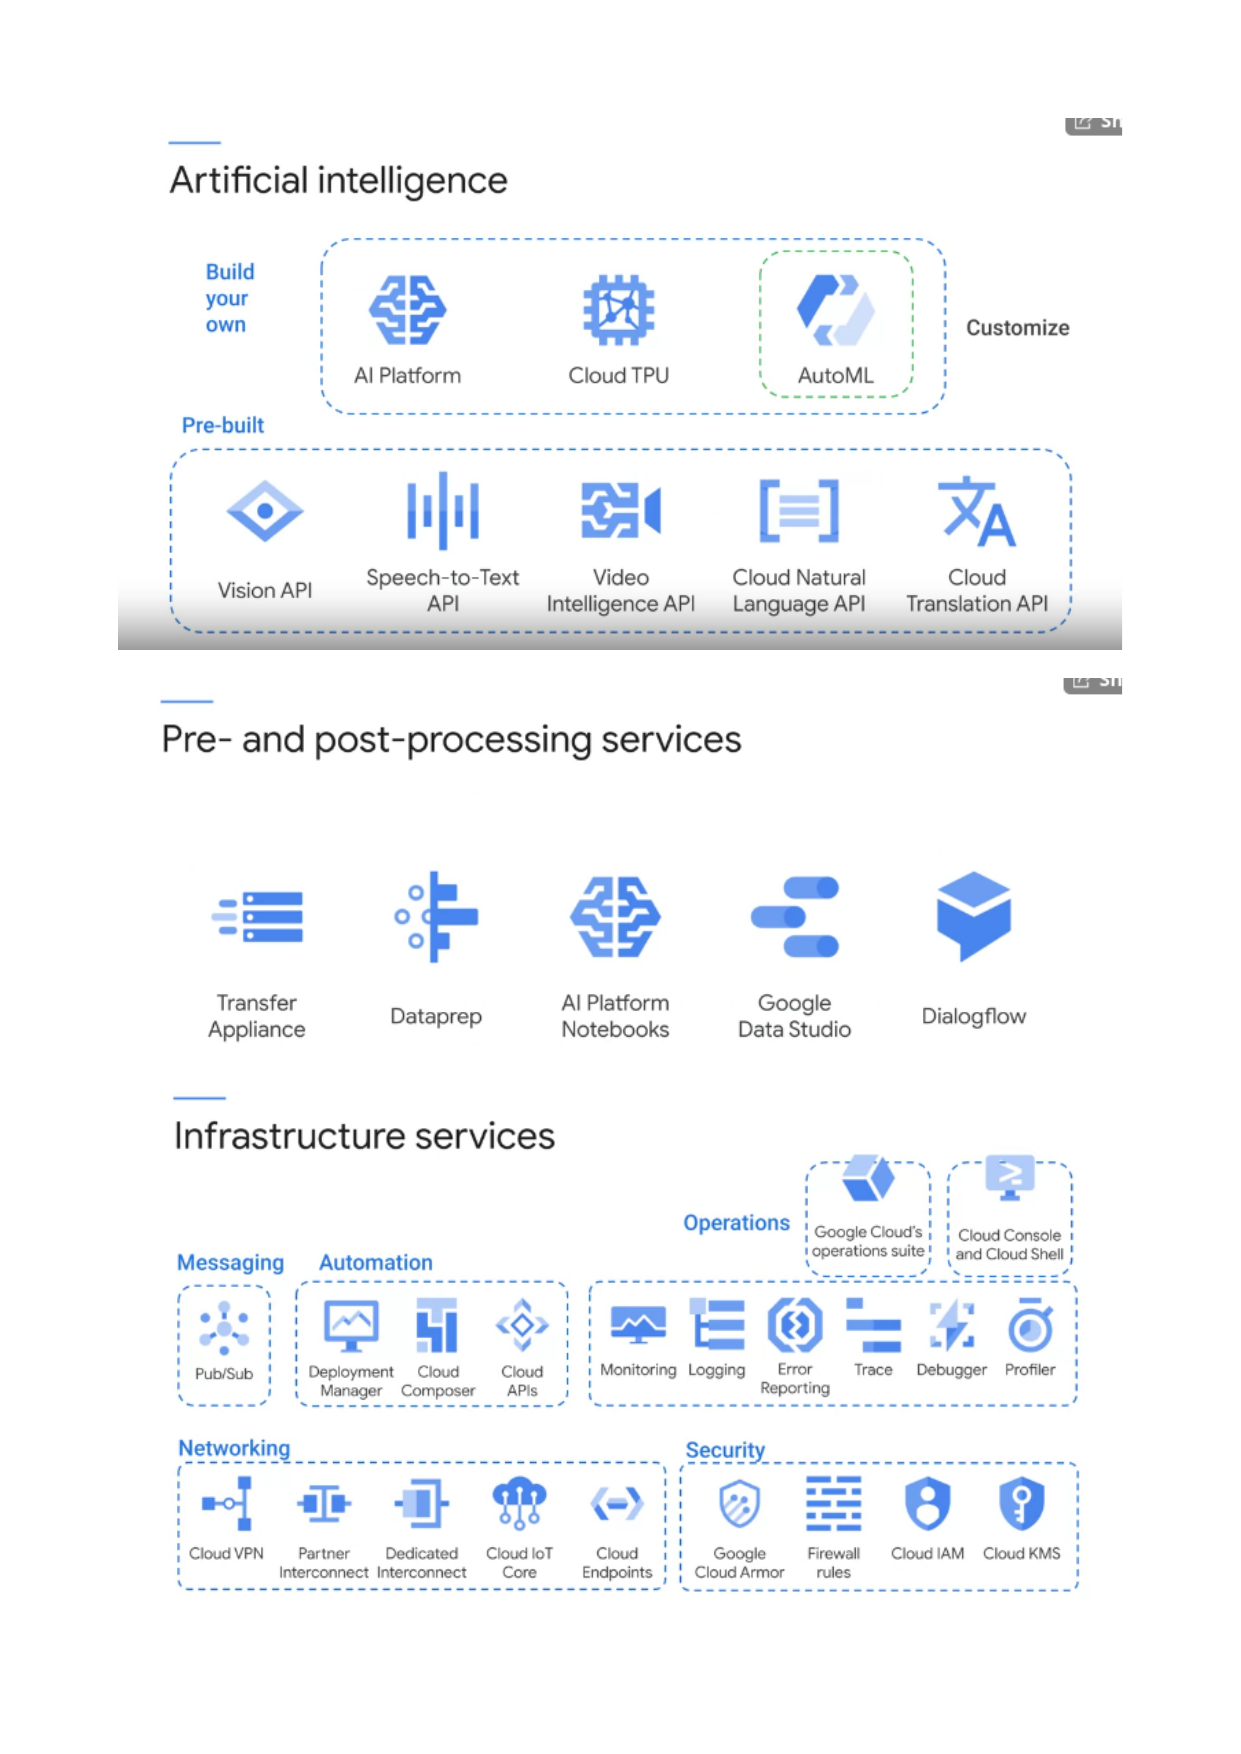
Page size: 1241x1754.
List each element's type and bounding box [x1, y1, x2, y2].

picture [118, 678, 1126, 1633]
picture [118, 118, 1123, 650]
